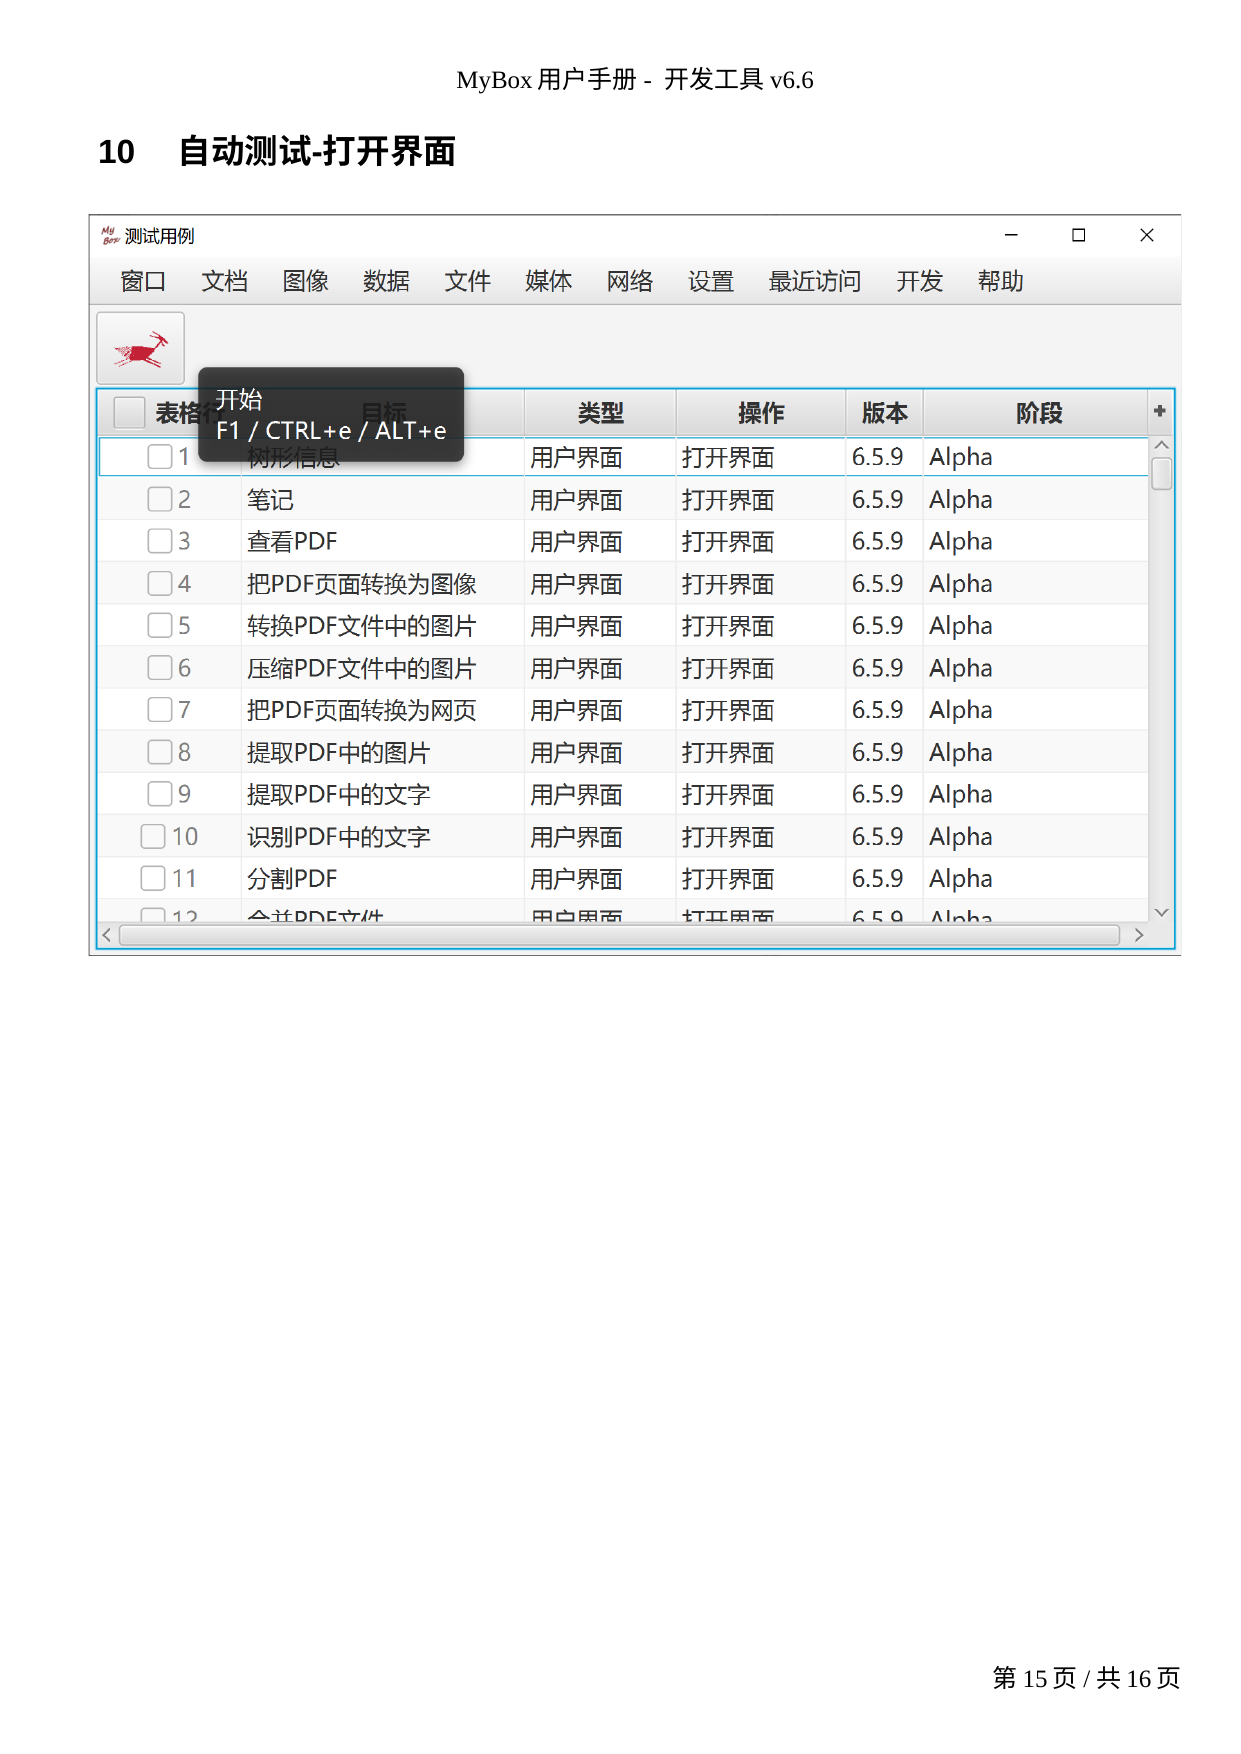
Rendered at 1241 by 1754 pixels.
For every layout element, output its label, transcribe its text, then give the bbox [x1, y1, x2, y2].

picture [88, 214, 1182, 956]
subtitle 自动测试-打开界面 [88, 125, 1181, 173]
